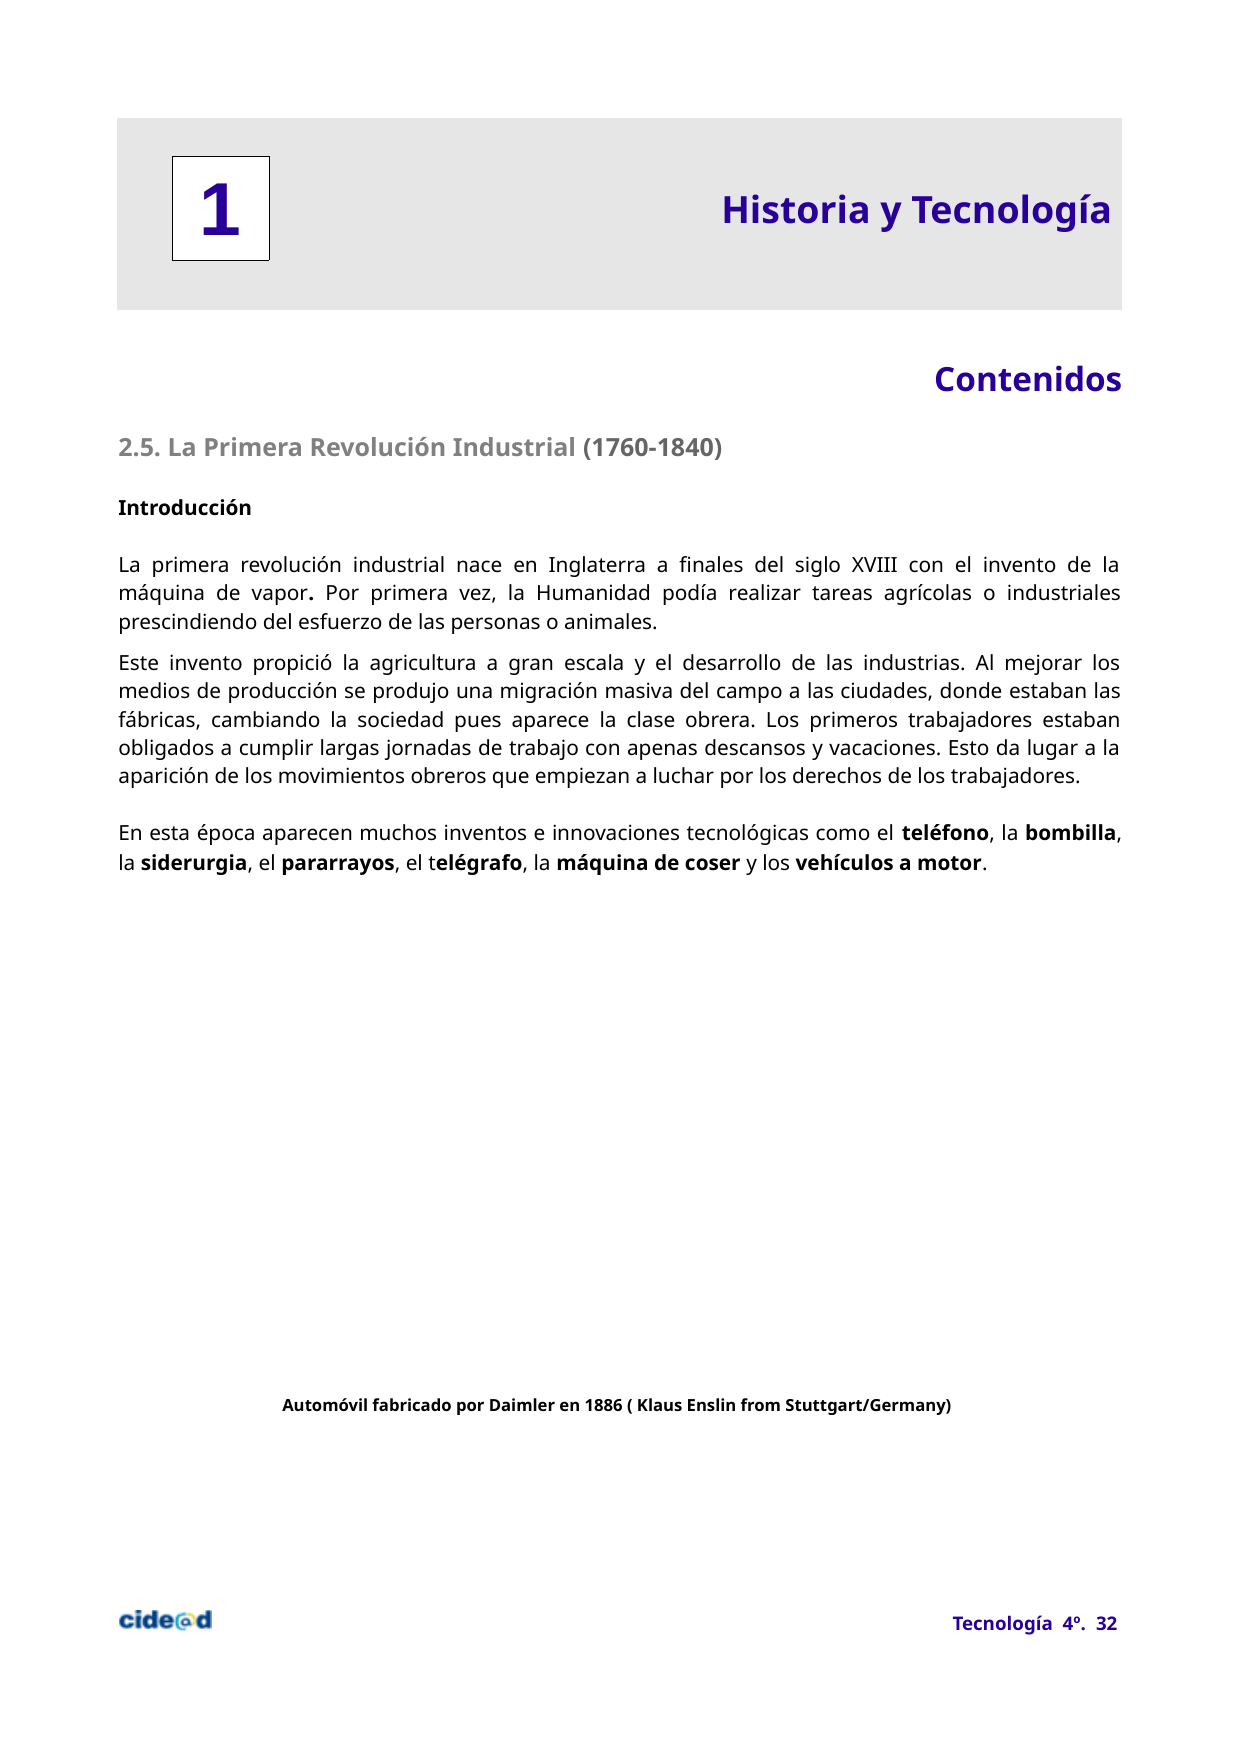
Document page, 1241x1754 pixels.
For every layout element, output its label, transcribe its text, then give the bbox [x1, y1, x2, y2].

picture [118, 1610, 212, 1632]
table_header Historia y Tecnología [117, 118, 1122, 310]
text Contenidos [118, 356, 1122, 401]
text La primera revolución industrial nace en Inglaterra a finales del siglo XVIII con el invento de la máquina de vapor. Por primera vez, la Humanidad podía realizar tareas agrícolas o industriales prescindiendo del esfuerzo de las personas o animales. [118, 550, 1122, 635]
text Automóvil fabricado por Daimler en 1886 ( Klaus Enslin from Stuttgart/Germany) [118, 1388, 1122, 1417]
text Introducción [118, 493, 1122, 521]
text En esta época aparecen muchos inventos e innovaciones tecnológicas como el teléfono, la bombilla, la siderurgia, el pararrayos, el telégrafo, la máquina de coser y los vehículos a motor. [118, 818, 1122, 876]
text 2.5. La Primera Revolución Industrial (1760-1840) [118, 430, 1122, 464]
text Este invento propició la agricultura a gran escala y el desarrollo de las industrias. Al mejorar los medios de producción se produjo una migración masiva del campo a las ciudades, donde estaban las fábricas, cambiando la sociedad pues aparece la clase obrera. Los primeros trabajadores estaban obligados a cumplir largas jornadas de trabajo con apenas descansos y vacaciones. Esto da lugar a la aparición de los movimientos obreros que empiezan a luchar por los derechos de los trabajadores. [118, 648, 1122, 790]
